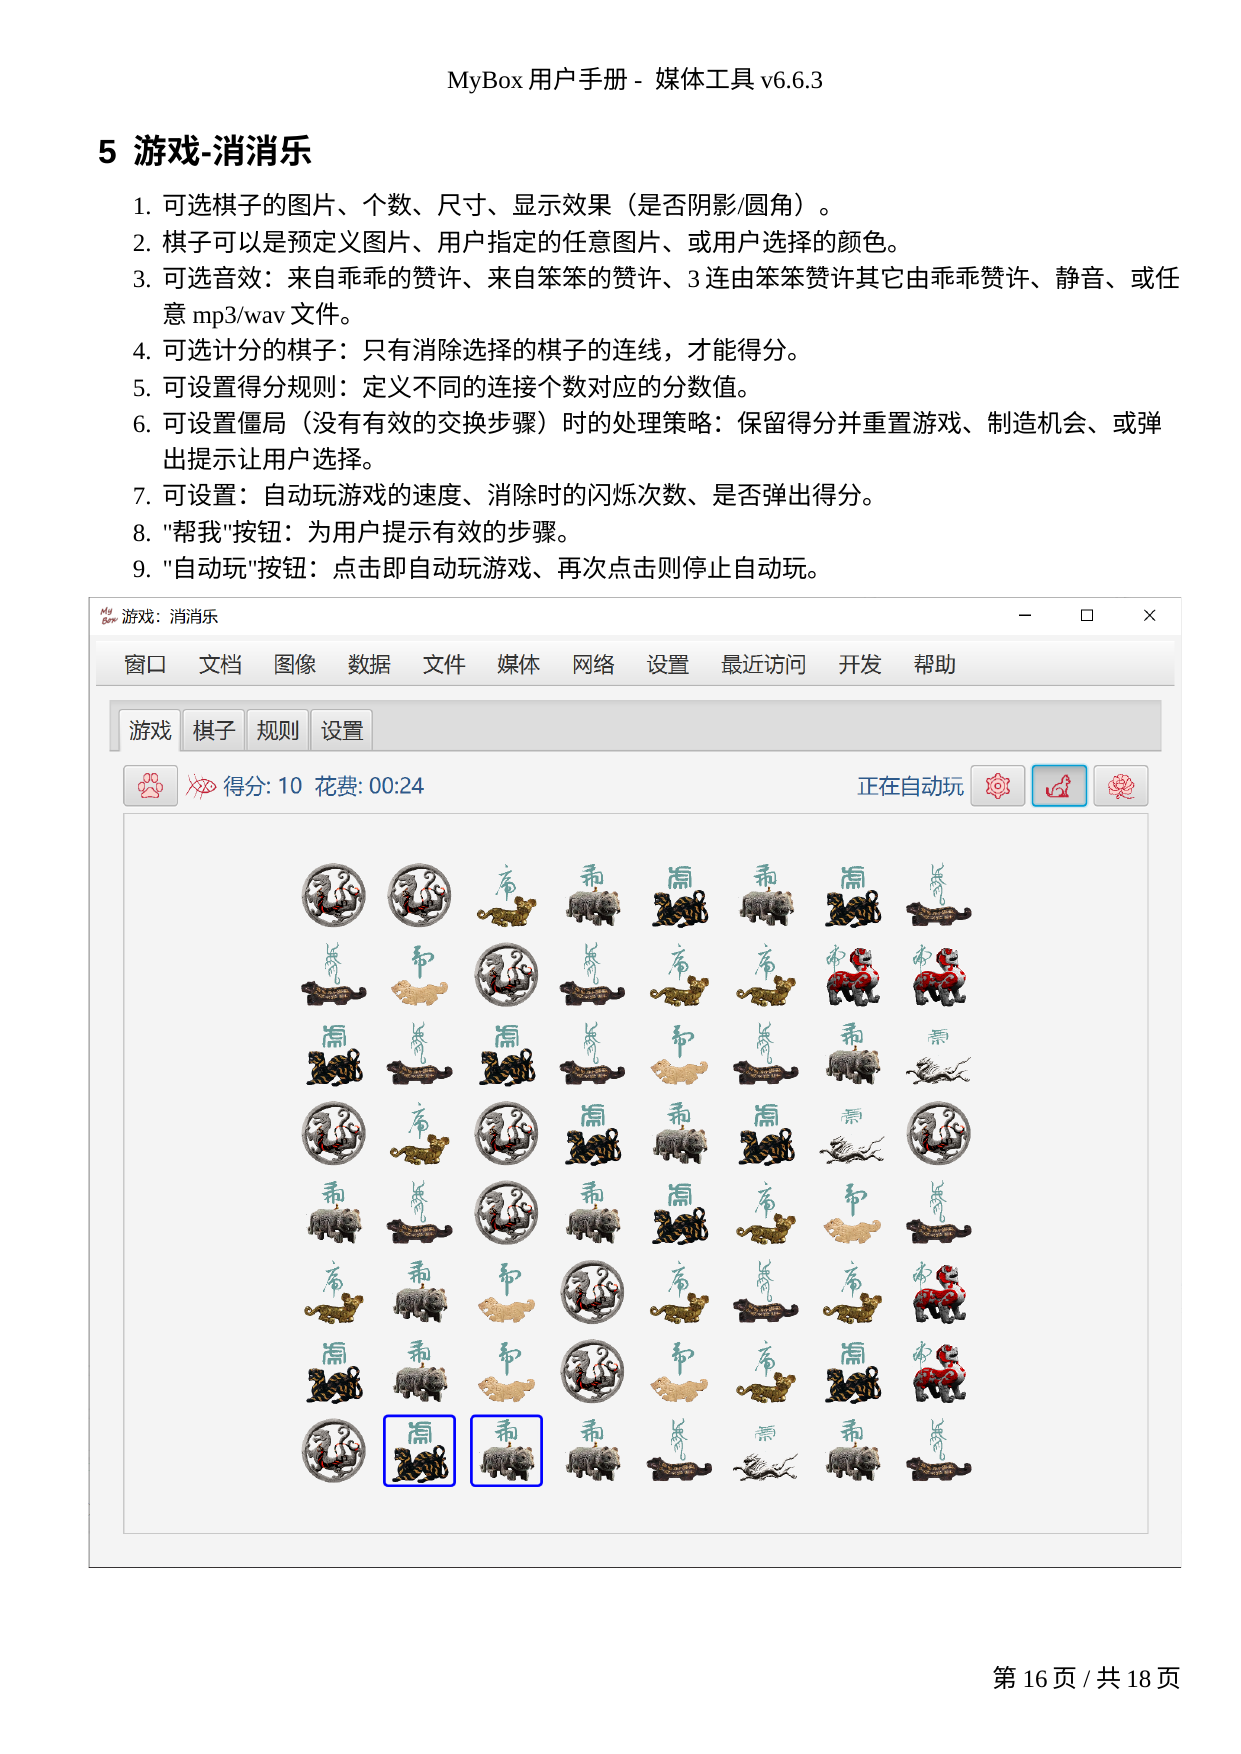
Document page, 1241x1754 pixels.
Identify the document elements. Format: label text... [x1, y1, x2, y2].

list 可选棋子的图片、个数、尺寸、显示效果（是否阴影/圆角）。 [133, 186, 1181, 222]
list "自动玩"按钮：点击即自动玩游戏、再次点击则停止自动玩。 [133, 548, 1181, 584]
list 可设置僵局（没有有效的交换步骤）时的处理策略：保留得分并重置游戏、制造机会、或弹出提示让用户选择。 [133, 403, 1181, 476]
list 可设置得分规则：定义不同的连接个数对应的分数值。 [133, 367, 1181, 403]
list 可选计分的棋子：只有消除选择的棋子的连线，才能得分。 [133, 331, 1181, 367]
list 可选音效：来自乖乖的赞许、来自笨笨的赞许、3连由笨笨赞许其它由乖乖赞许、静音、或任意mp3/wav文件。 [133, 258, 1181, 331]
list 棋子可以是预定义图片、用户指定的任意图片、或用户选择的颜色。 [133, 222, 1181, 258]
list "帮我"按钮：为用户提示有效的步骤。 [133, 512, 1181, 548]
picture [88, 597, 1182, 1568]
list 可设置：自动玩游戏的速度、消除时的闪烁次数、是否弹出得分。 [133, 476, 1181, 512]
subtitle 游戏-消消乐 [88, 125, 1181, 173]
